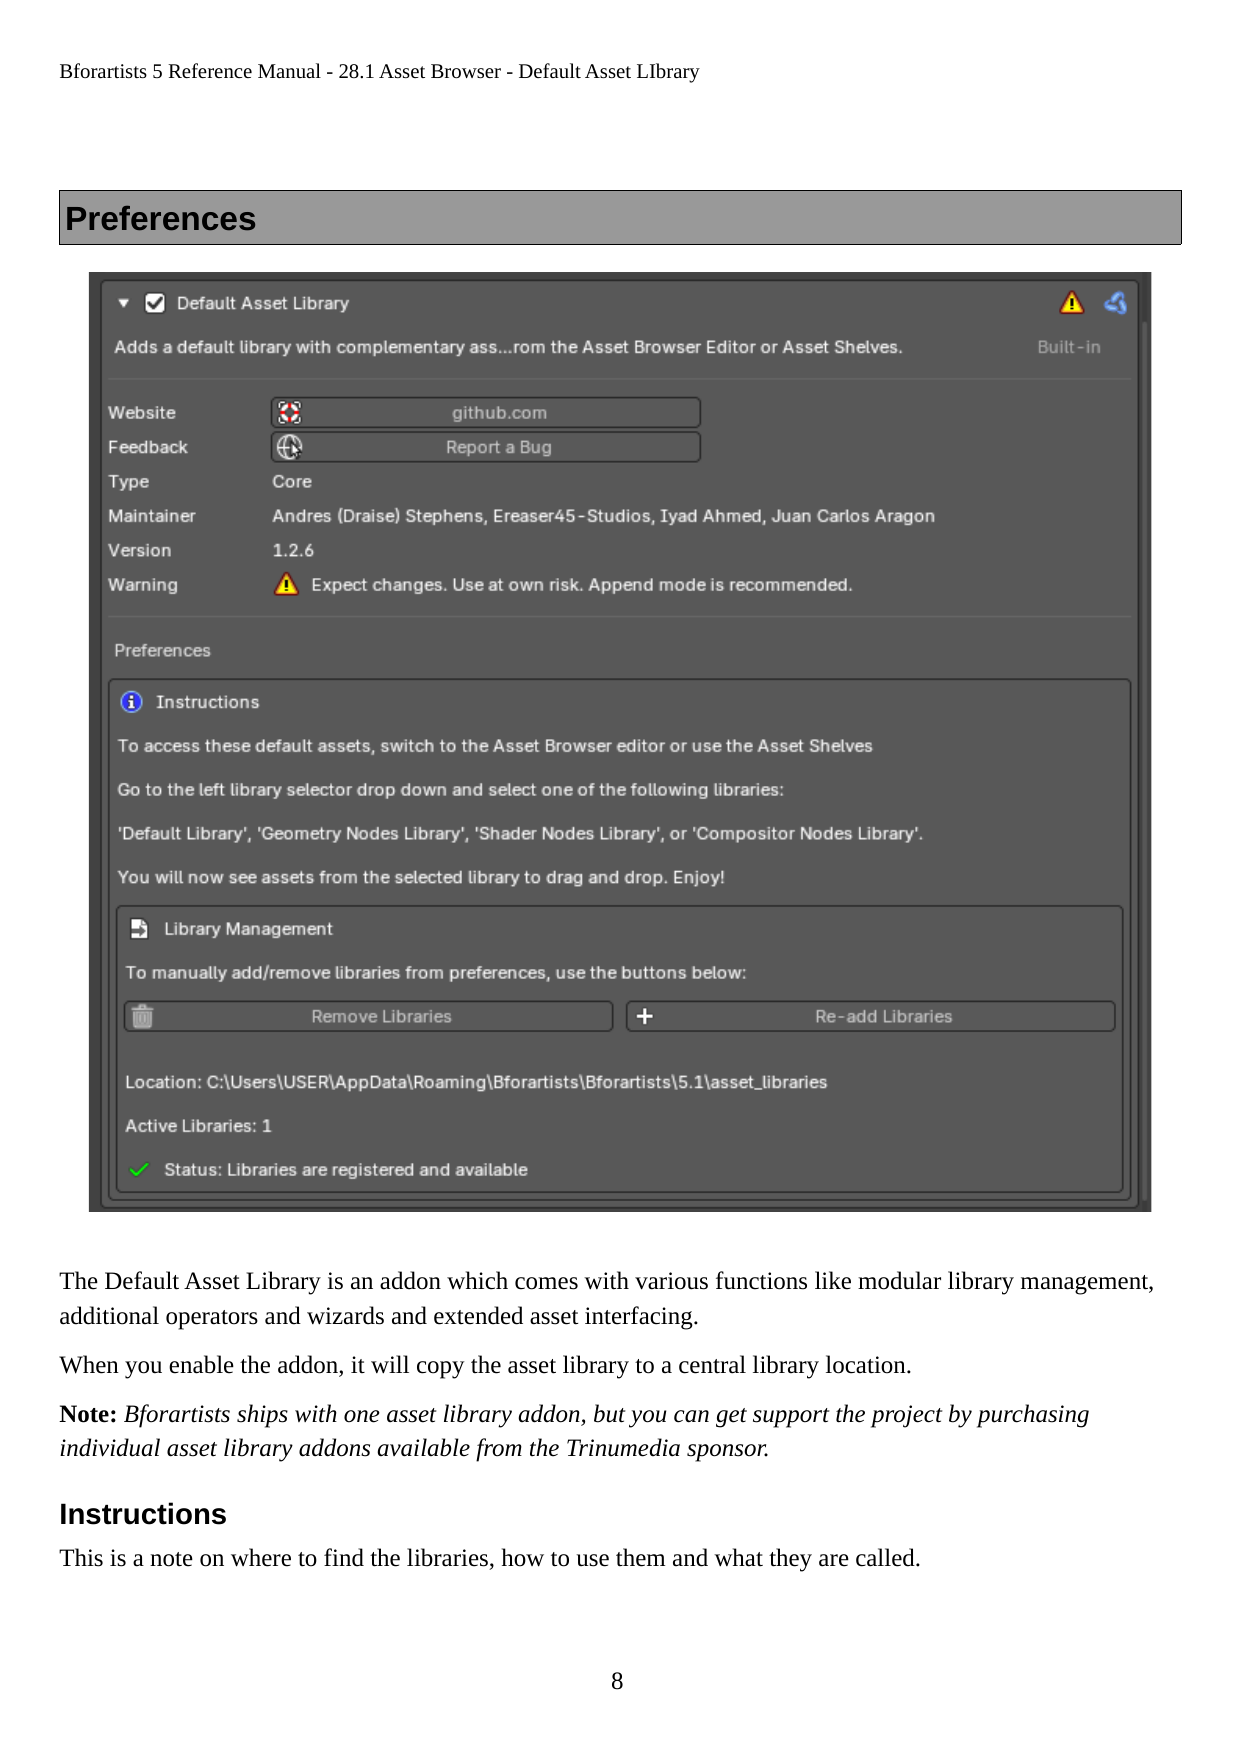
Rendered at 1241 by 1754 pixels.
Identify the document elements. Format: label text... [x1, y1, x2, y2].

picture [88, 272, 1152, 1212]
text Note: Bforartists ships with one asset library addon, but you can get support the project by purchasing individual asset library addons available from the Trinumedia sponsor. [59, 1399, 1181, 1462]
text This is a note on where to find the libraries, how to use them and what they are called. [59, 1543, 1181, 1572]
subtitle Instructions [59, 1497, 1181, 1531]
text When you enable the addon, it will copy the asset library to a central library location. [59, 1350, 1181, 1379]
table_header Preferences [60, 191, 1181, 244]
text The Default Asset Library is an addon which comes with various functions like modular library management, additional operators and wizards and extended asset interfacing. [59, 1266, 1181, 1329]
